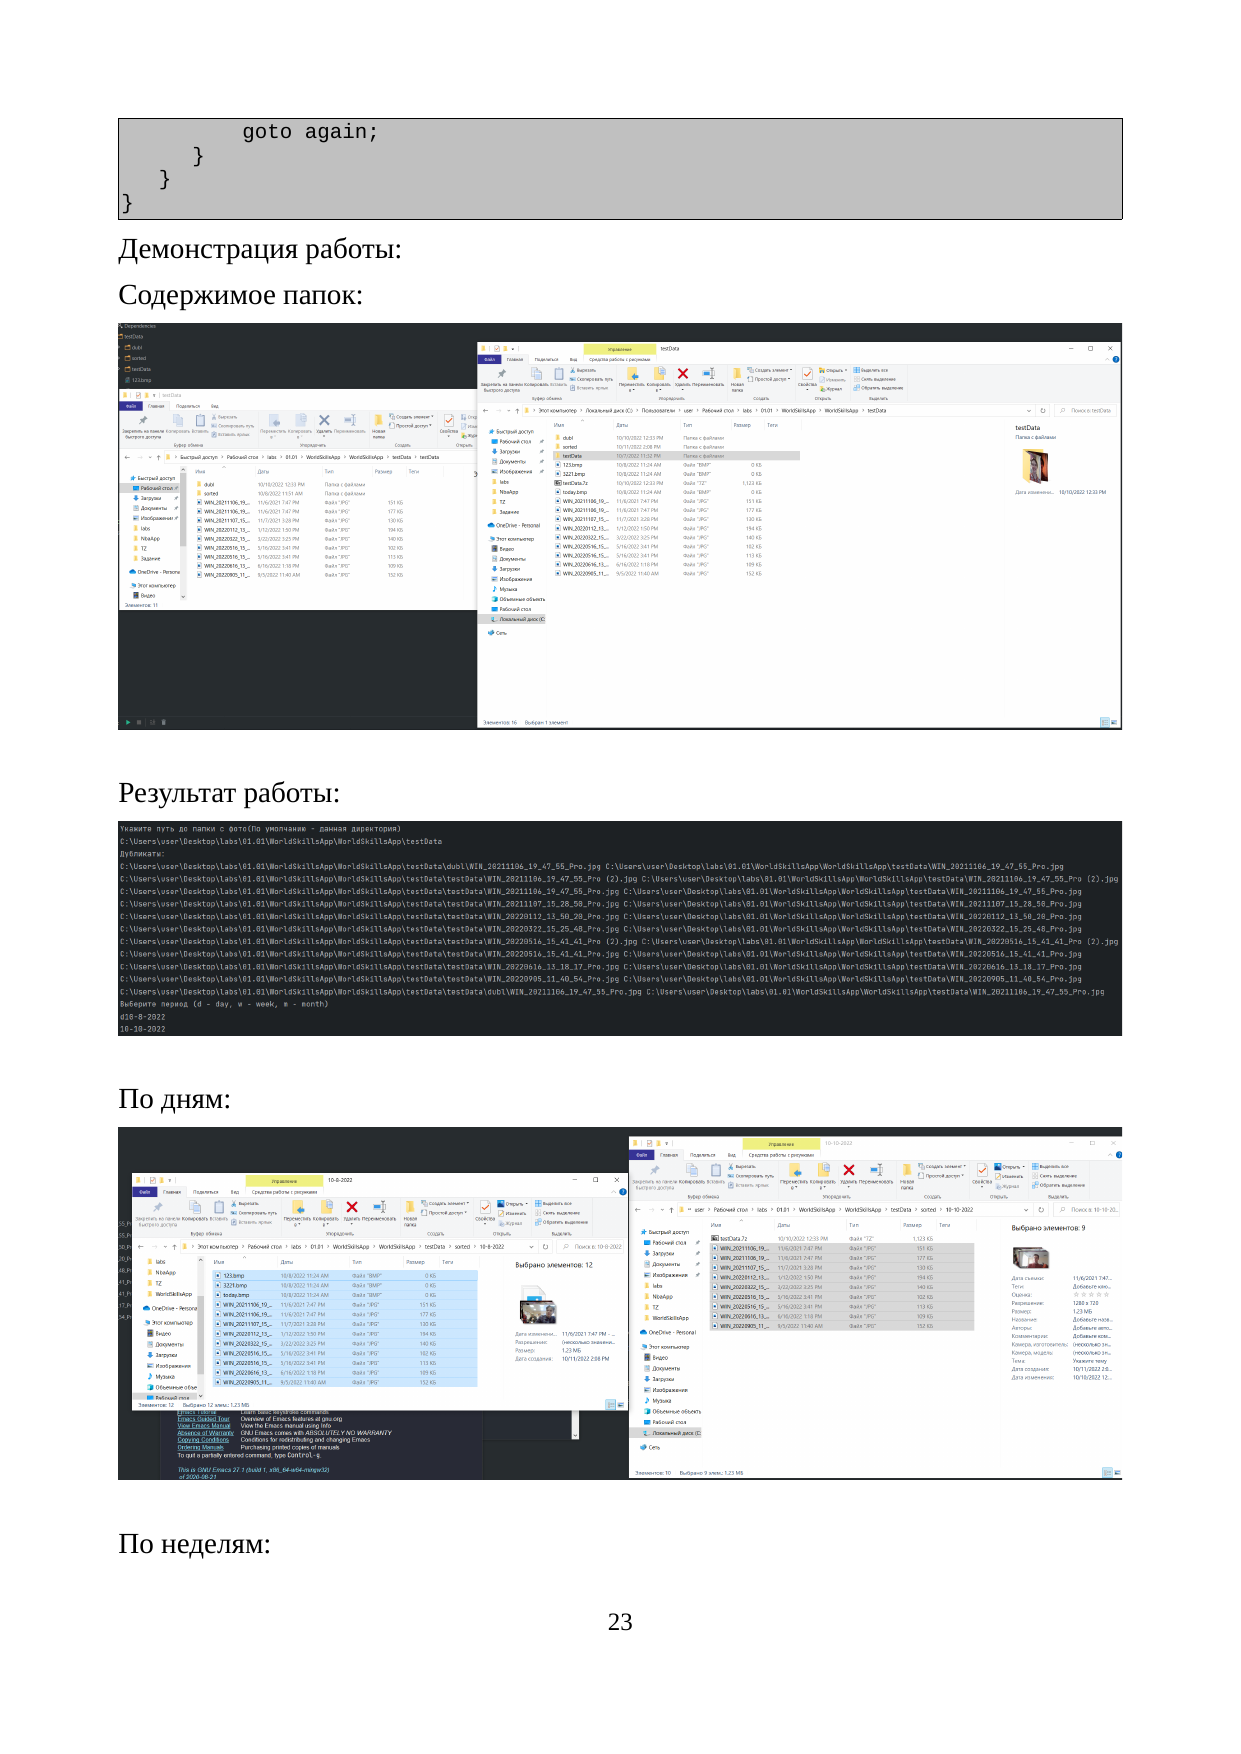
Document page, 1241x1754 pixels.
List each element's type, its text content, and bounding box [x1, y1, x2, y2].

text } [119, 142, 1122, 165]
picture [118, 1127, 1123, 1480]
picture [118, 821, 1123, 1036]
text Демонстрация работы: [118, 231, 1122, 265]
text Результат работы: [118, 776, 1122, 809]
text По неделям: [118, 1526, 1122, 1559]
text По дням: [118, 1081, 1122, 1115]
text } [119, 165, 1122, 189]
text Содержимое папок: [118, 277, 1122, 311]
picture [118, 323, 1123, 730]
text goto again; [119, 119, 1122, 142]
text } [119, 189, 1122, 219]
